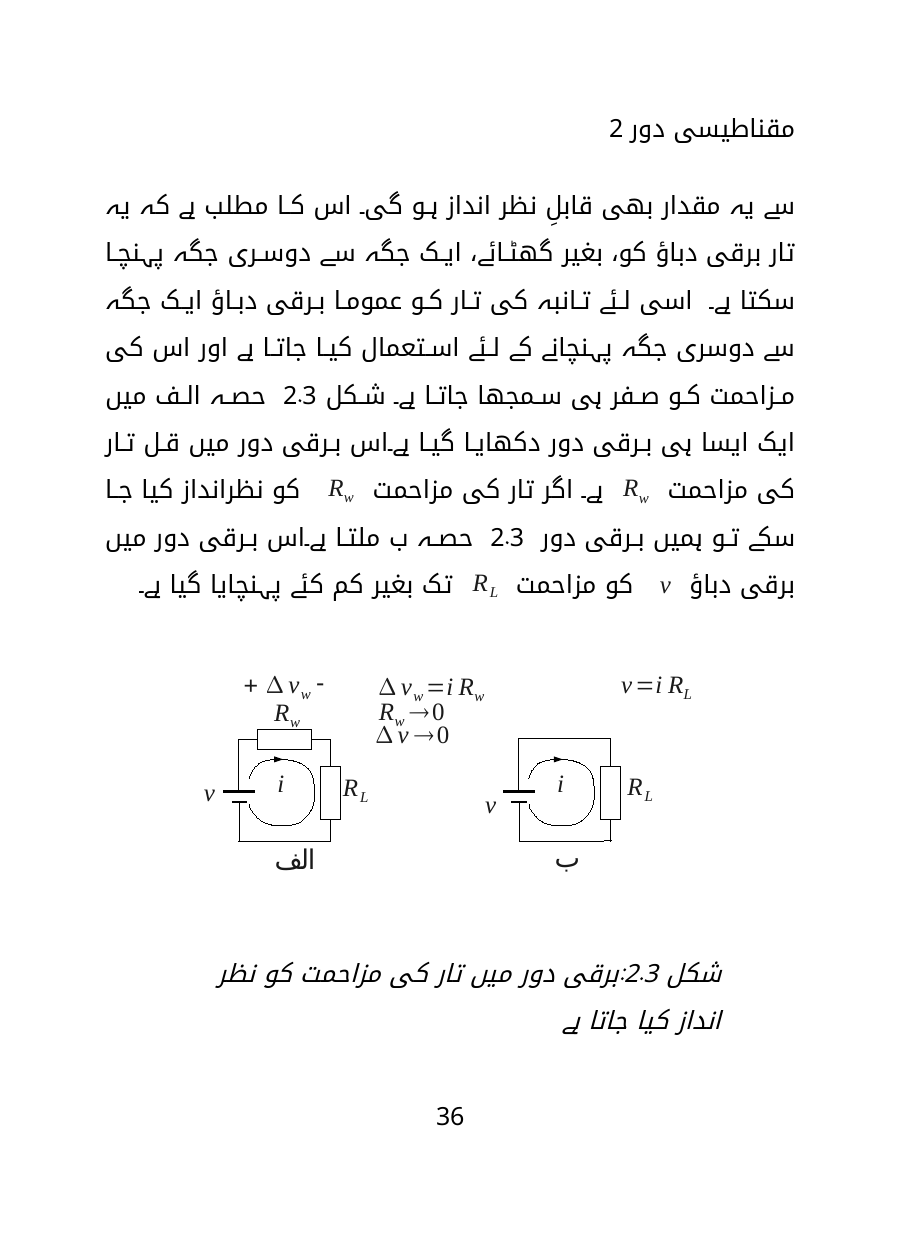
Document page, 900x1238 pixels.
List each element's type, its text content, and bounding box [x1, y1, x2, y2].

text شکل 2.3:برقی دور میں تار کی مزاحمت کو نظر انداز کیا جاتا ہے [179, 634, 721, 1045]
text برقی دور میں برقی دباؤ کی وجہ سے برقی رو پیدا ہوتا ہے۔ تانبہ کی موصلیت ہے جہاں موصلیت کی اکائی ہے۔لہٰذا تانبہ کی بنی تار کی برقی مزاحمت قابلِ نظرانداز ہوتی ہے۔اگر ایسی تار میں برقی روکا بہاو ہو، تو اس تار کی مزاحمت میں، اوہم کے قانون کے تحت، برقی دباؤ گھٹے گا اور اس گھٹنے کی مقدارہو گی۔کی قابلِ نظر انداز ہونے کی وجہ سے یہ مقدار بھی قابلِ نظر انداز ہو گی۔ اس کا مطلب ہے کہ یہ تار برقی دباؤ کو، بغیر گھٹائے، ایک جگہ سے دوسری جگہ پہنچا سکتا ہے۔ اسی لئے تانبہ کی تار کو عموما برقی دباؤ ایک جگہ سے دوسری جگہ پہنچانے کے لئے استعمال کیا جاتا ہے اور اس کی مزاحمت کو صفر ہی سمجھا جاتا ہے۔ شکل 2.3 حصہ الف میں ایک ایسا ہی برقی دور دکھایا گیا ہے۔اس برقی دور میں قل تار کی مزاحمتہے۔ اگر تار کی مزاحمت کو نظرانداز کیا جا سکے تو ہمیں برقی دور 2.3 حصہ ب ملتا ہے۔اس برقی دور میں برقی دباؤ کو مزاحمتتک بغیر کم کئے پہنچایا گیا ہے۔ [105, 182, 795, 609]
